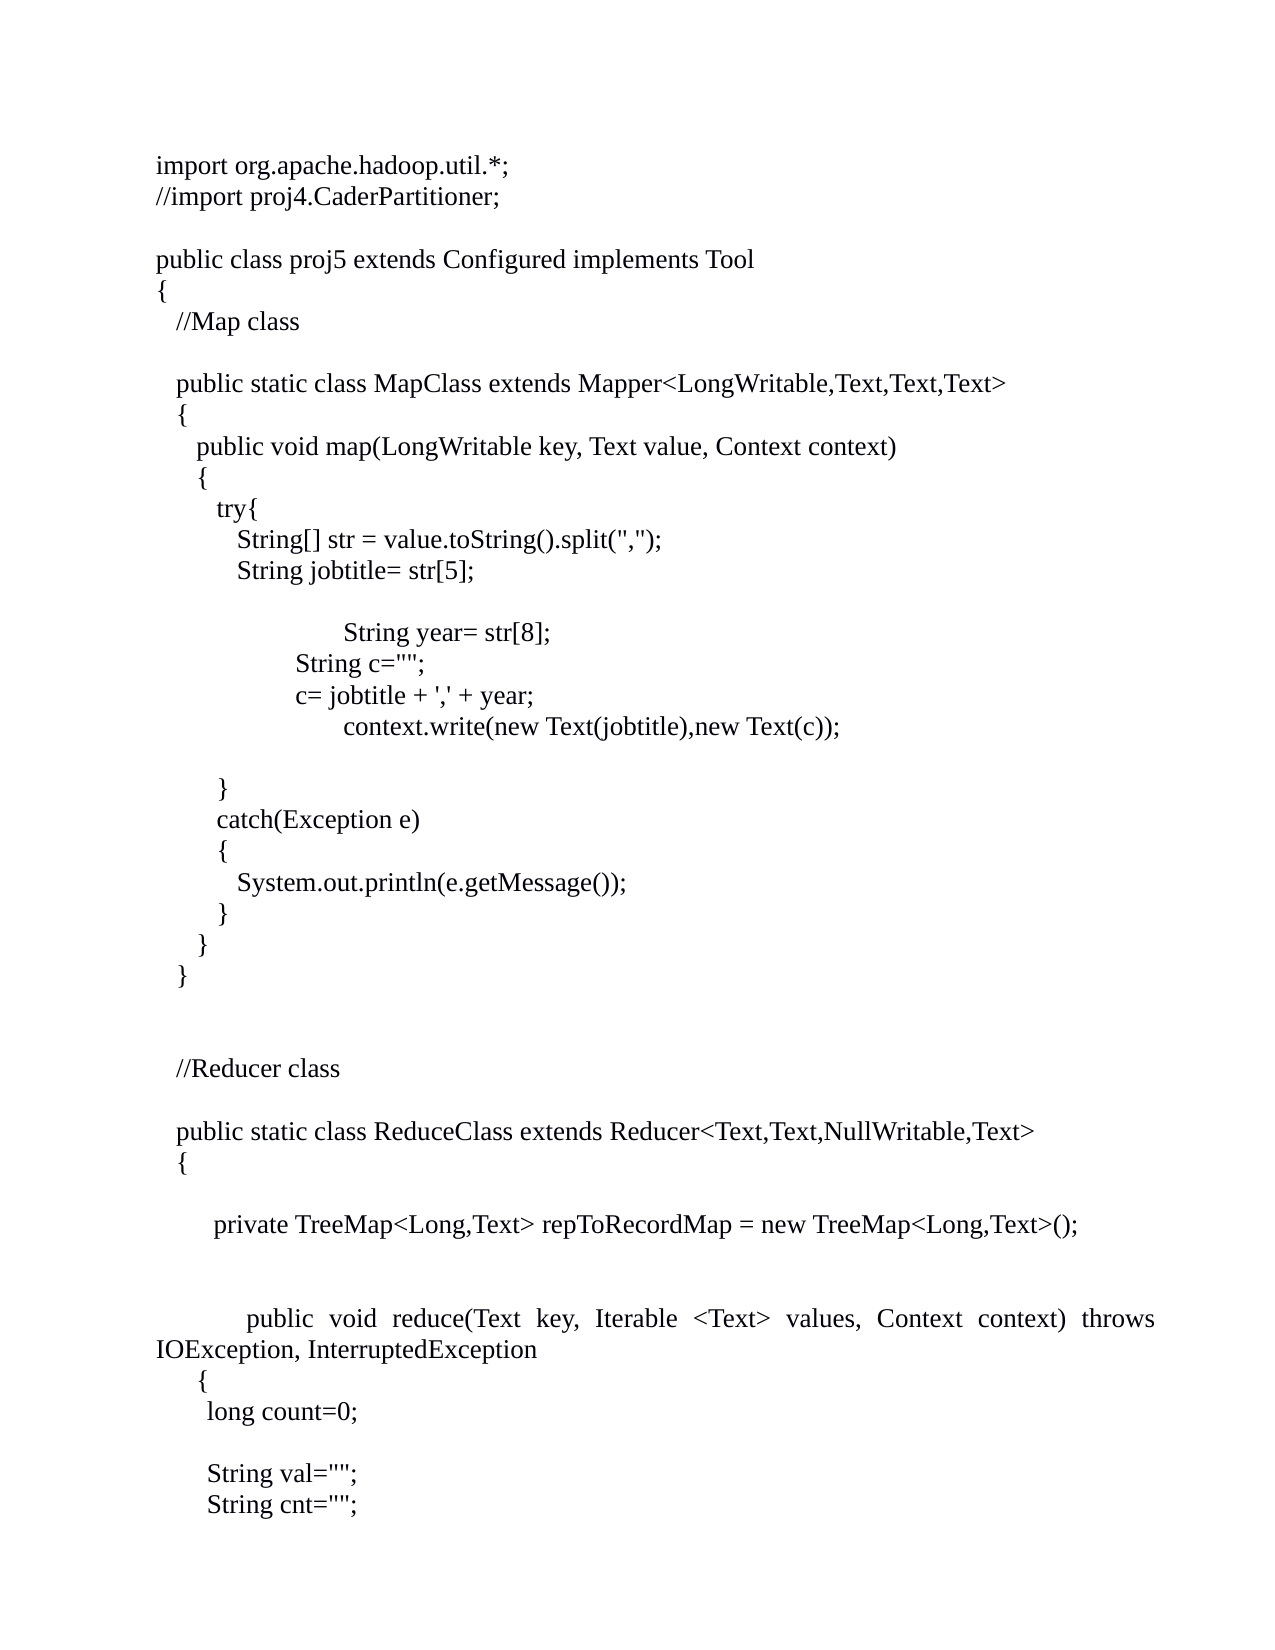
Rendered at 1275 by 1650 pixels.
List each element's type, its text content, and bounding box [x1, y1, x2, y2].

text private TreeMap<Long,Text> repToRecordMap = new TreeMap<Long,Text>(); [156, 1208, 1157, 1239]
text //Reducer class [156, 1052, 1157, 1084]
text String jobtitle= str[5]; [156, 554, 1157, 585]
text } [156, 772, 1157, 803]
text import org.apache.hadoop.util.*; [156, 149, 1157, 180]
text { [156, 398, 1157, 429]
text String[] str = value.toString().split(","); [156, 523, 1157, 554]
text { [156, 1364, 1157, 1395]
text //import proj4.CaderPartitioner; [156, 180, 1157, 212]
text String year= str[8]; [156, 616, 1157, 648]
text String val=""; [156, 1457, 1157, 1488]
text public class proj5 extends Configured implements Tool [156, 243, 1157, 274]
text public void reduce(Text key, Iterable <Text> values, Context context) throws IOException, InterruptedException [156, 1302, 1157, 1364]
text String c=""; [156, 648, 1157, 679]
text } [156, 959, 1157, 990]
text long count=0; [156, 1395, 1157, 1426]
text String cnt=""; [156, 1488, 1157, 1520]
text } [156, 897, 1157, 928]
text } [156, 928, 1157, 959]
text public void map(LongWritable key, Text value, Context context) [156, 429, 1157, 461]
text { [156, 461, 1157, 492]
text //Map class [156, 305, 1157, 336]
text try{ [156, 492, 1157, 523]
text { [156, 834, 1157, 866]
text { [156, 1146, 1157, 1177]
text public static class ReduceClass extends Reducer<Text,Text,NullWritable,Text> [156, 1115, 1157, 1146]
text c= jobtitle + ',' + year; [156, 679, 1157, 710]
text context.write(new Text(jobtitle),new Text(c)); [156, 710, 1157, 741]
text catch(Exception e) [156, 803, 1157, 834]
text public static class MapClass extends Mapper<LongWritable,Text,Text,Text> [156, 367, 1157, 398]
text { [156, 274, 1157, 305]
text System.out.println(e.getMessage()); [156, 866, 1157, 897]
